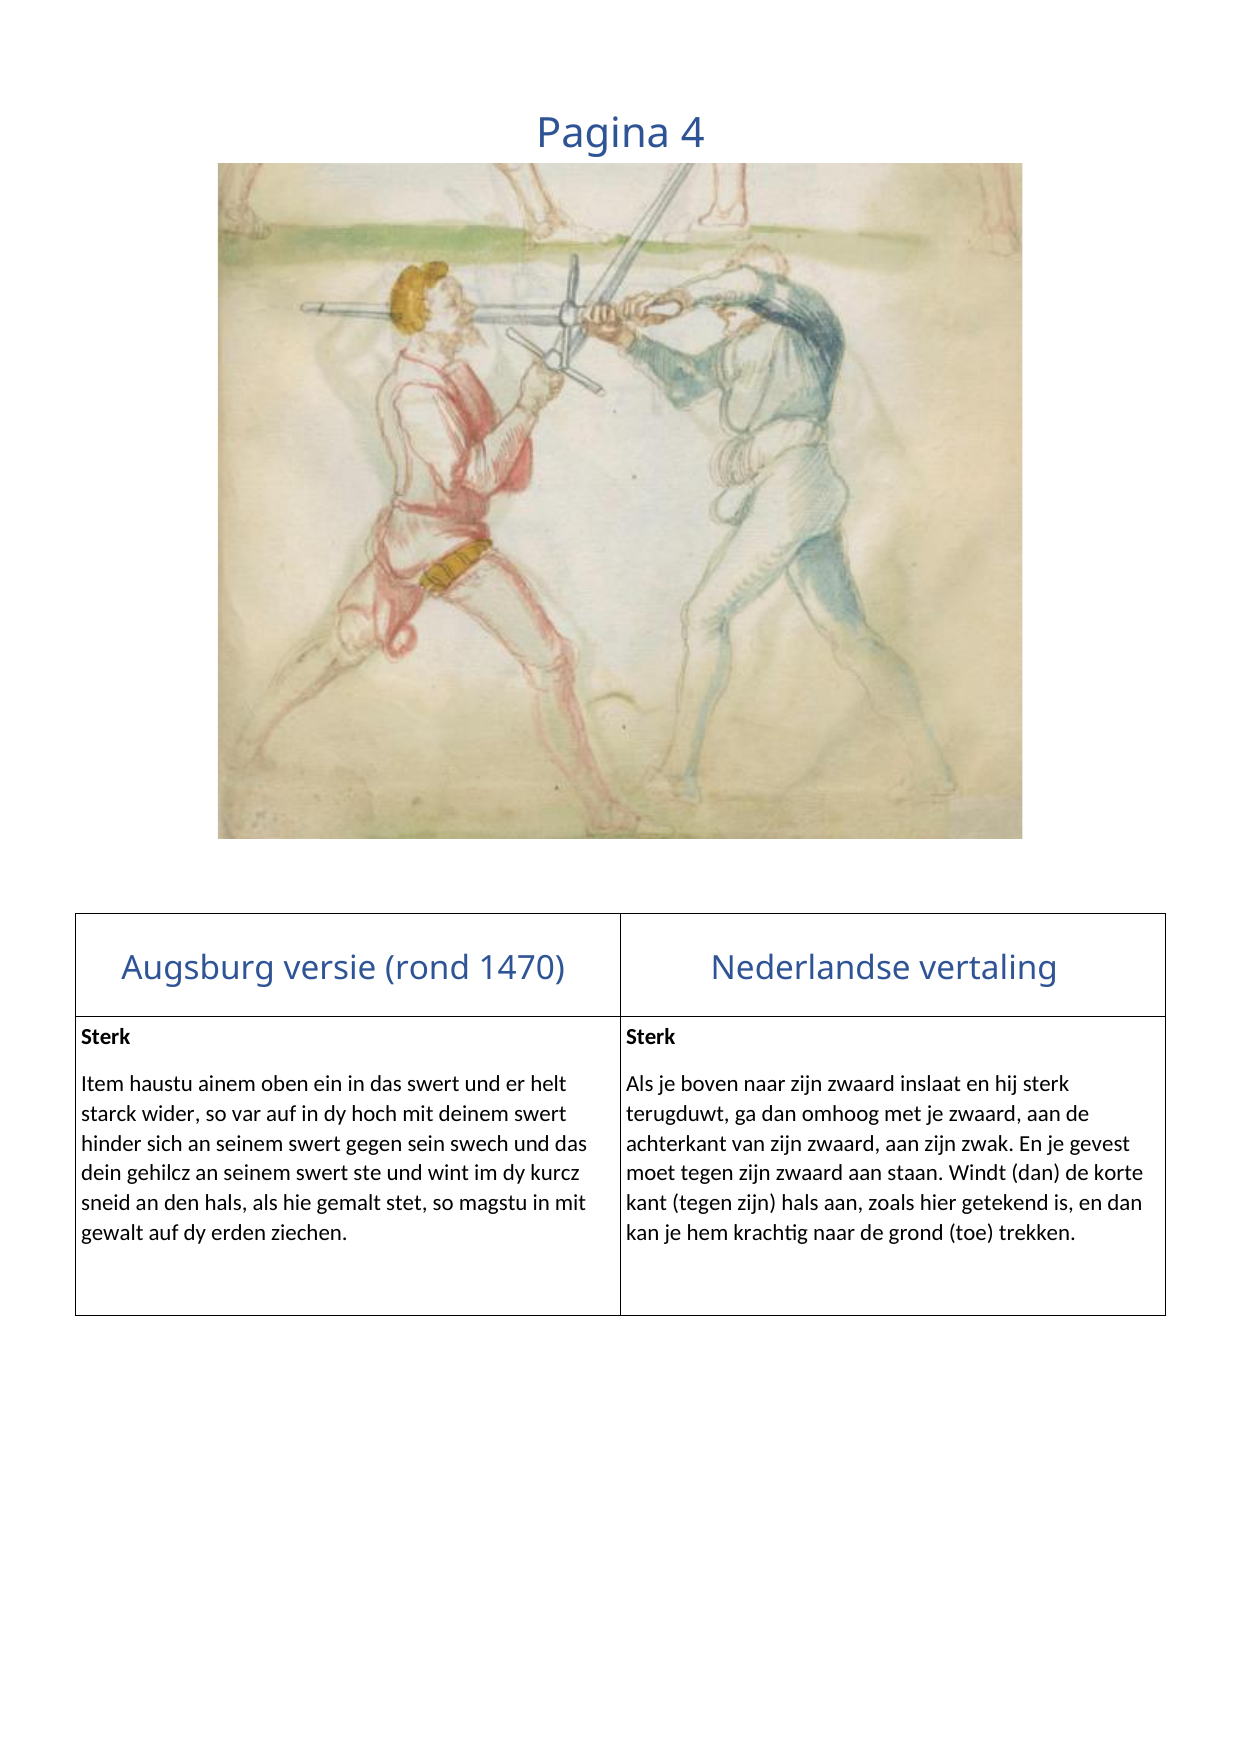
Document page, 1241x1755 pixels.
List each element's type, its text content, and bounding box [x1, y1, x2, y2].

table_header Augsburg versie (rond 1470) [76, 914, 620, 1016]
picture [217, 163, 1023, 839]
table_header Nederlandse vertaling [621, 914, 1165, 1016]
subtitle Pagina 4 [75, 103, 1165, 160]
table_cell Sterk Als je boven naar zijn zwaard inslaat en hij sterk terugduwt, ga dan omhoog met je zwaard, aan de achterkant van zijn zwaard, aan zijn zwak. En je gevest moet tegen zijn zwaard aan staan. Windt (dan) de korte kant (tegen zijn) hals aan, zoals hier getekend is, en dan kan je hem krachtig naar de grond (toe) trekken. [621, 1017, 1165, 1315]
table_cell Sterk Item haustu ainem oben ein in das swert und er helt starck wider, so var auf in dy hoch mit deinem swert hinder sich an seinem swert gegen sein swech und das dein gehilcz an seinem swert ste und wint im dy kurcz sneid an den hals, als hie gemalt stet, so magstu in mit gewalt auf dy erden ziechen. [76, 1017, 620, 1315]
